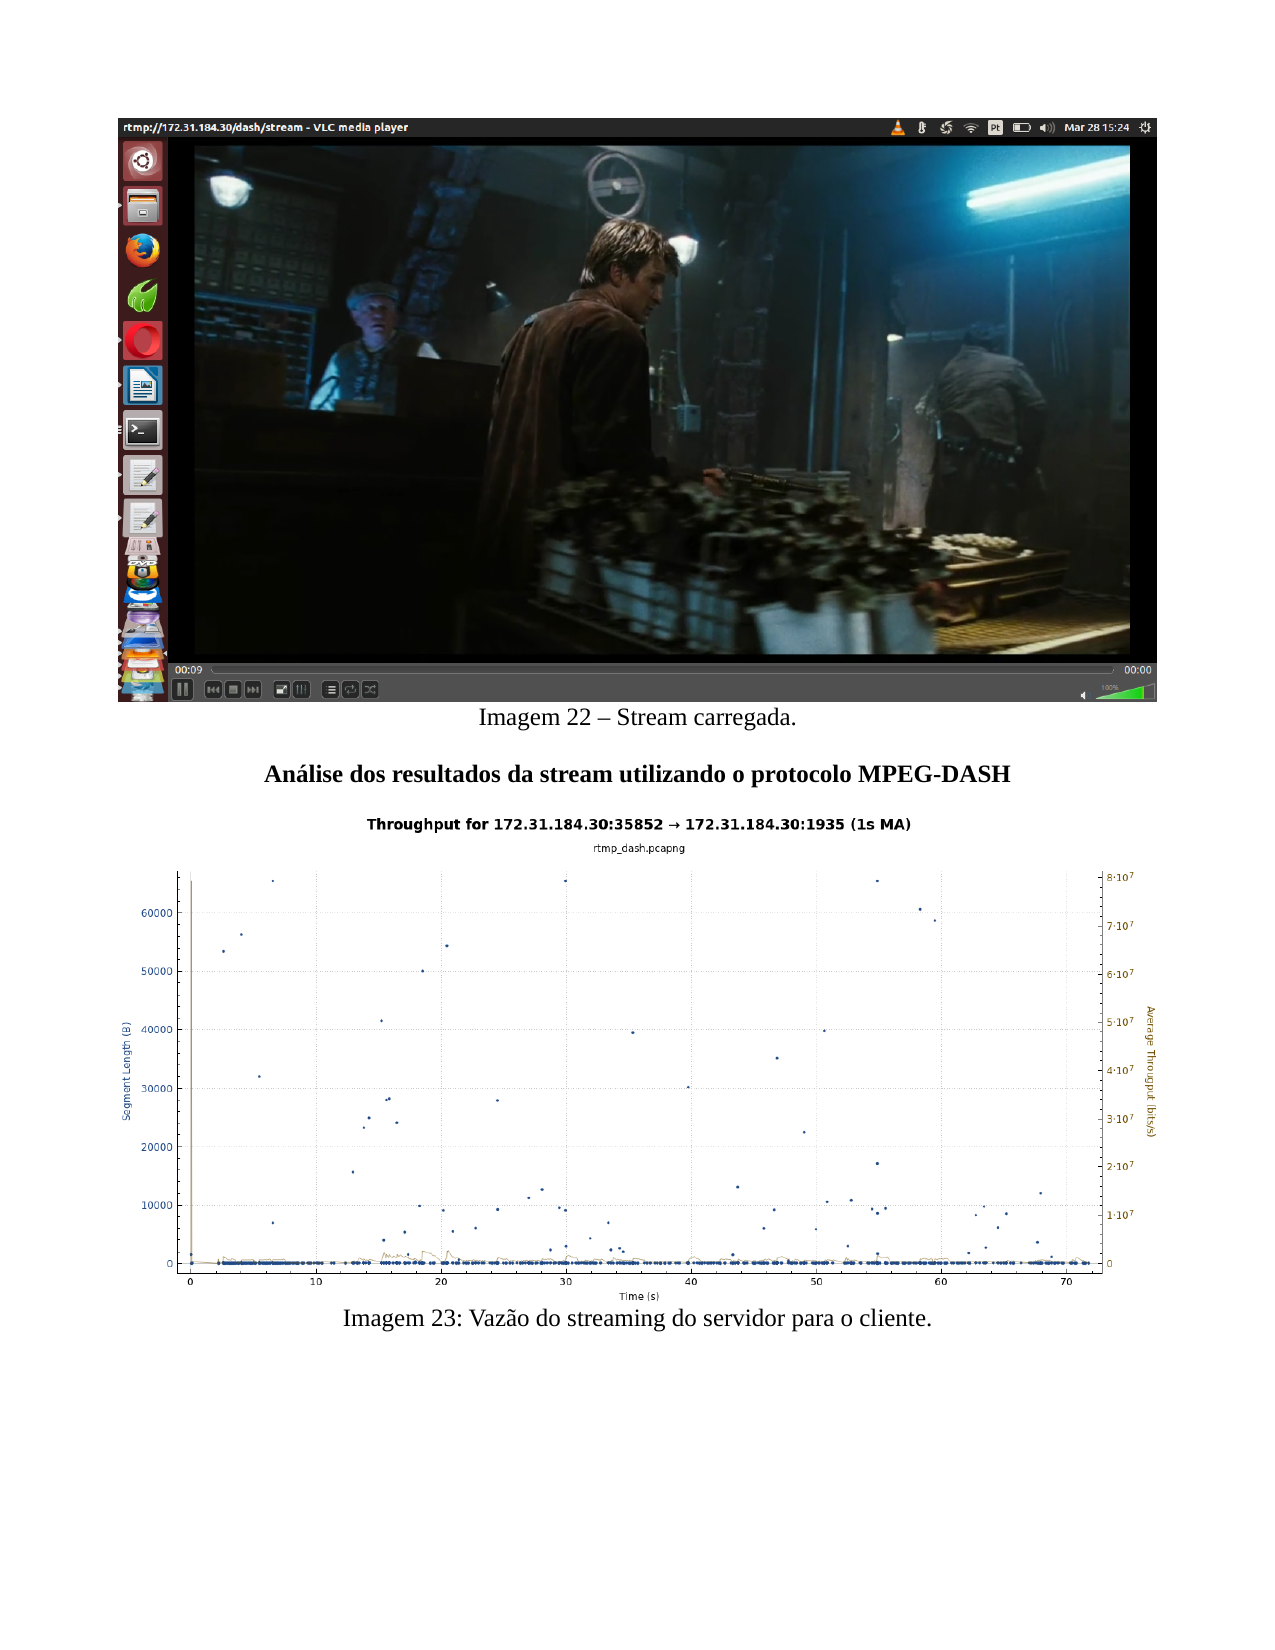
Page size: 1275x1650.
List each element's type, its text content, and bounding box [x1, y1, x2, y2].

text Análise dos resultados da stream utilizando o protocolo MPEG-DASH [118, 759, 1157, 788]
text Imagem 23: Vazão do streaming do servidor para o cliente. [118, 1303, 1157, 1332]
text Imagem 22 – Stream carregada. [118, 702, 1157, 731]
picture [118, 118, 1157, 702]
picture [118, 817, 1157, 1303]
